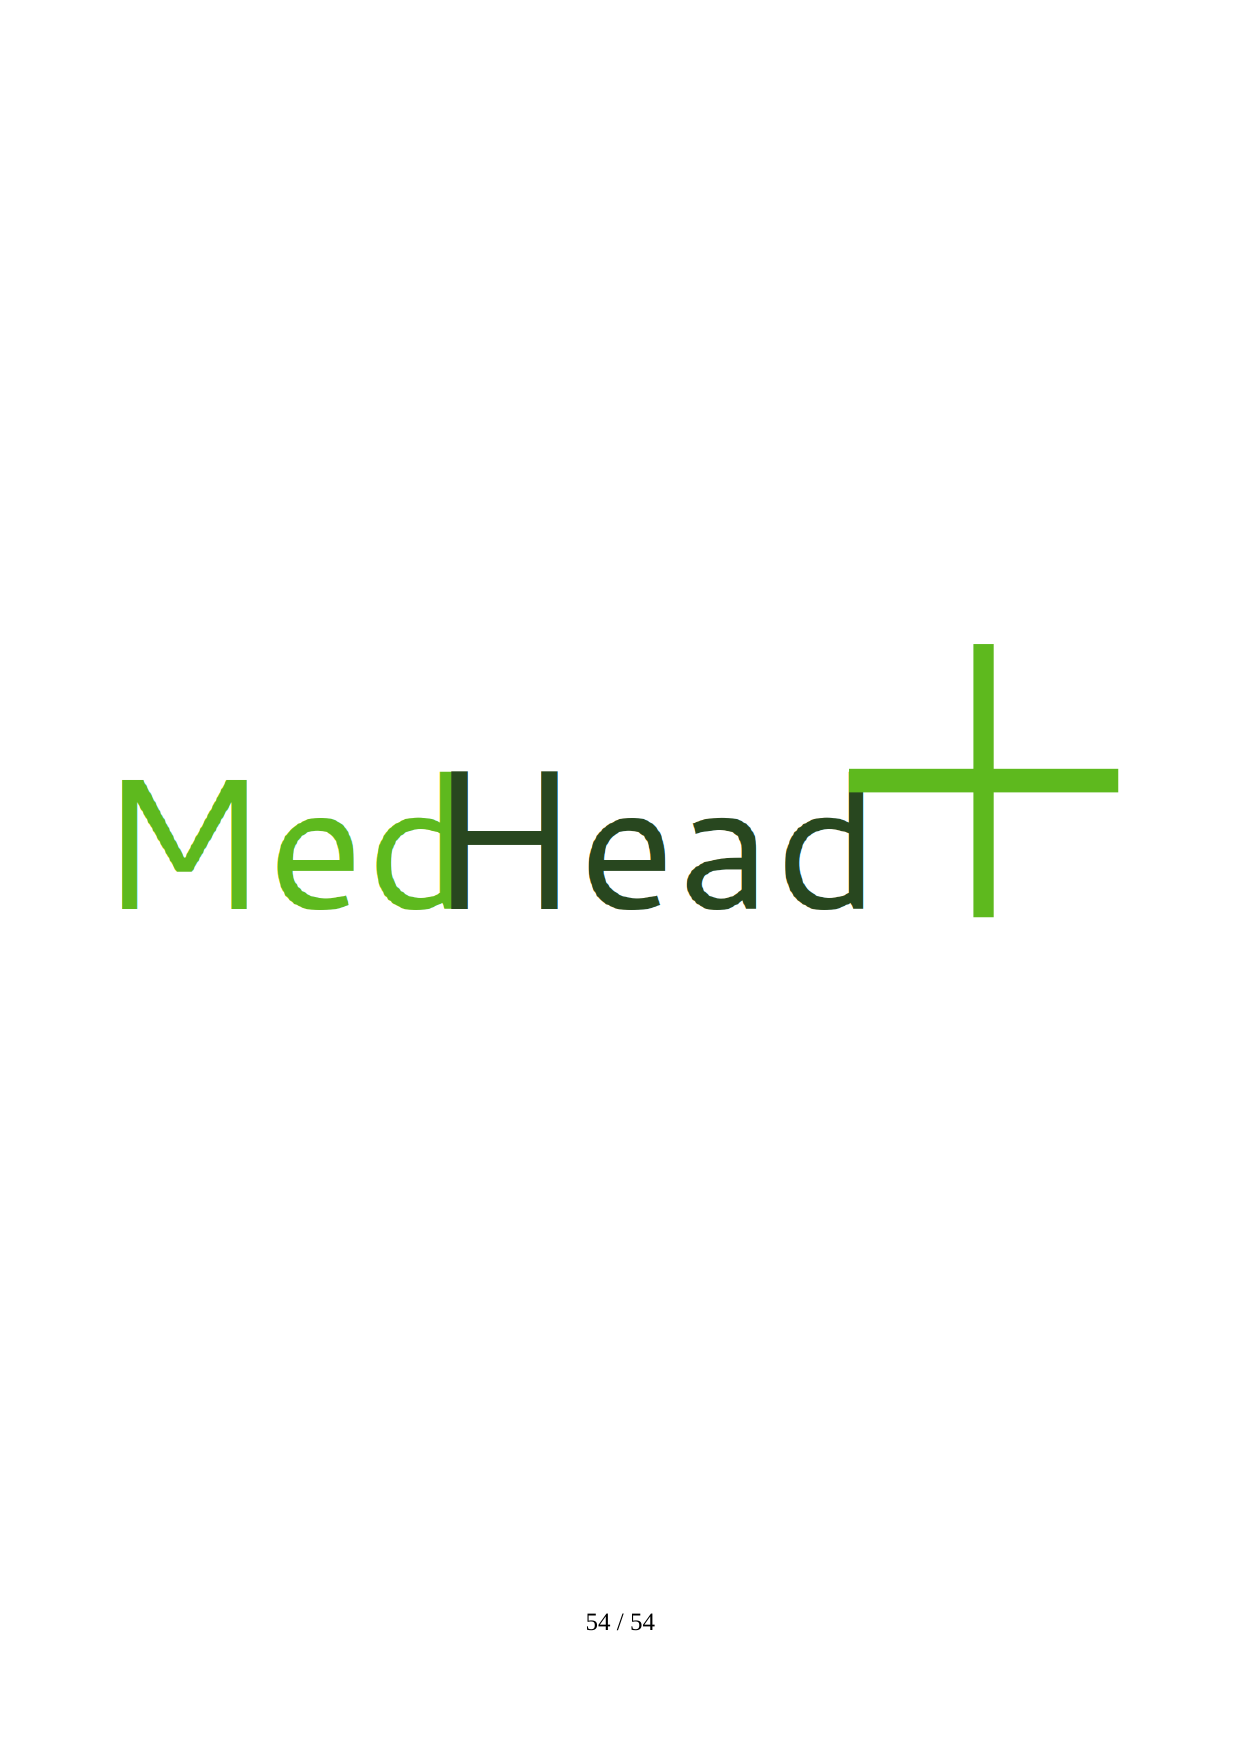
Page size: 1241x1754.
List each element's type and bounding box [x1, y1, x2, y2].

picture [118, 638, 1123, 922]
